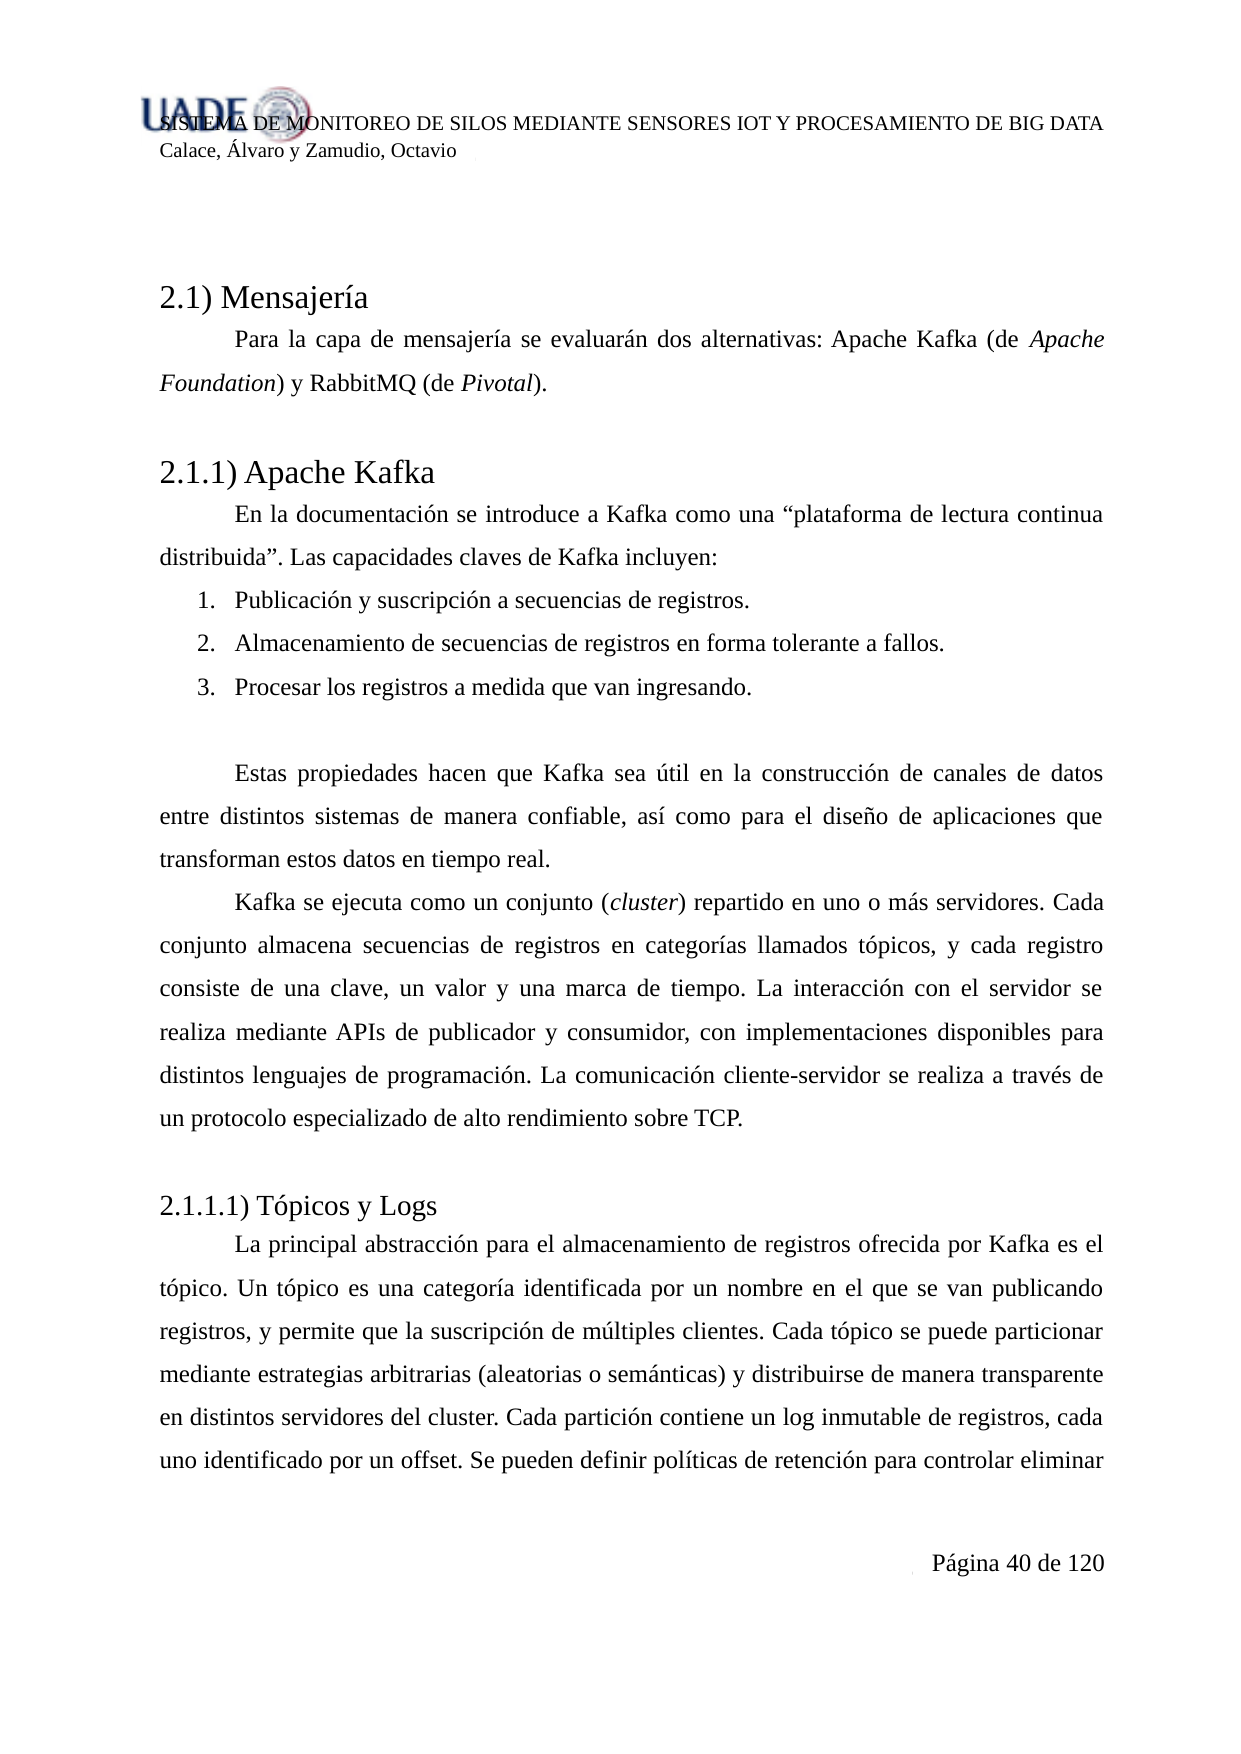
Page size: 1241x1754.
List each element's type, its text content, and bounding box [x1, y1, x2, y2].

list Almacenamiento de secuencias de registros en forma tolerante a fallos. [197, 628, 1104, 657]
subtitle 2.1.1.1) Tópicos y Logs [159, 1188, 1104, 1221]
list Publicación y suscripción a secuencias de registros. [197, 585, 1104, 614]
text Kafka se ejecuta como un conjunto (cluster) repartido en uno o más servidores. Cada conjunto almacena secuencias de registros en categorías llamados tópicos, y cada registro consiste de una clave, un valor y una marca de tiempo. La interacción con el servidor se realiza mediante APIs de publicador y consumidor, con implementaciones disponibles para distintos lenguajes de programación. La comunicación cliente-servidor se realiza a través de un protocolo especializado de alto rendimiento sobre TCP. [159, 887, 1104, 1132]
text Estas propiedades hacen que Kafka sea útil en la construcción de canales de datos entre distintos sistemas de manera confiable, así como para el diseño de aplicaciones que transforman estos datos en tiempo real. [159, 758, 1104, 873]
list Procesar los registros a medida que van ingresando. [197, 672, 1104, 700]
text La principal abstracción para el almacenamiento de registros ofrecida por Kafka es el tópico. Un tópico es una categoría identificada por un nombre en el que se van publicando registros, y permite que la suscripción de múltiples clientes. Cada tópico se puede particionar mediante estrategias arbitrarias (aleatorias o semánticas) y distribuirse de manera transparente en distintos servidores del cluster. Cada partición contiene un log inmutable de registros, cada uno identificado por un offset. Se pueden definir políticas de retención para controlar eliminar [159, 1229, 1104, 1474]
text Para la capa de mensajería se evaluarán dos alternativas: Apache Kafka (de Apache Foundation) y RabbitMQ (de Pivotal). [159, 324, 1104, 396]
picture [140, 86, 314, 146]
subtitle 2.1) Mensajería [159, 278, 1104, 316]
text En la documentación se introduce a Kafka como una “plataforma de lectura continua distribuida”. Las capacidades claves de Kafka incluyen: [159, 499, 1104, 571]
subtitle 2.1.1) Apache Kafka [159, 452, 1104, 491]
